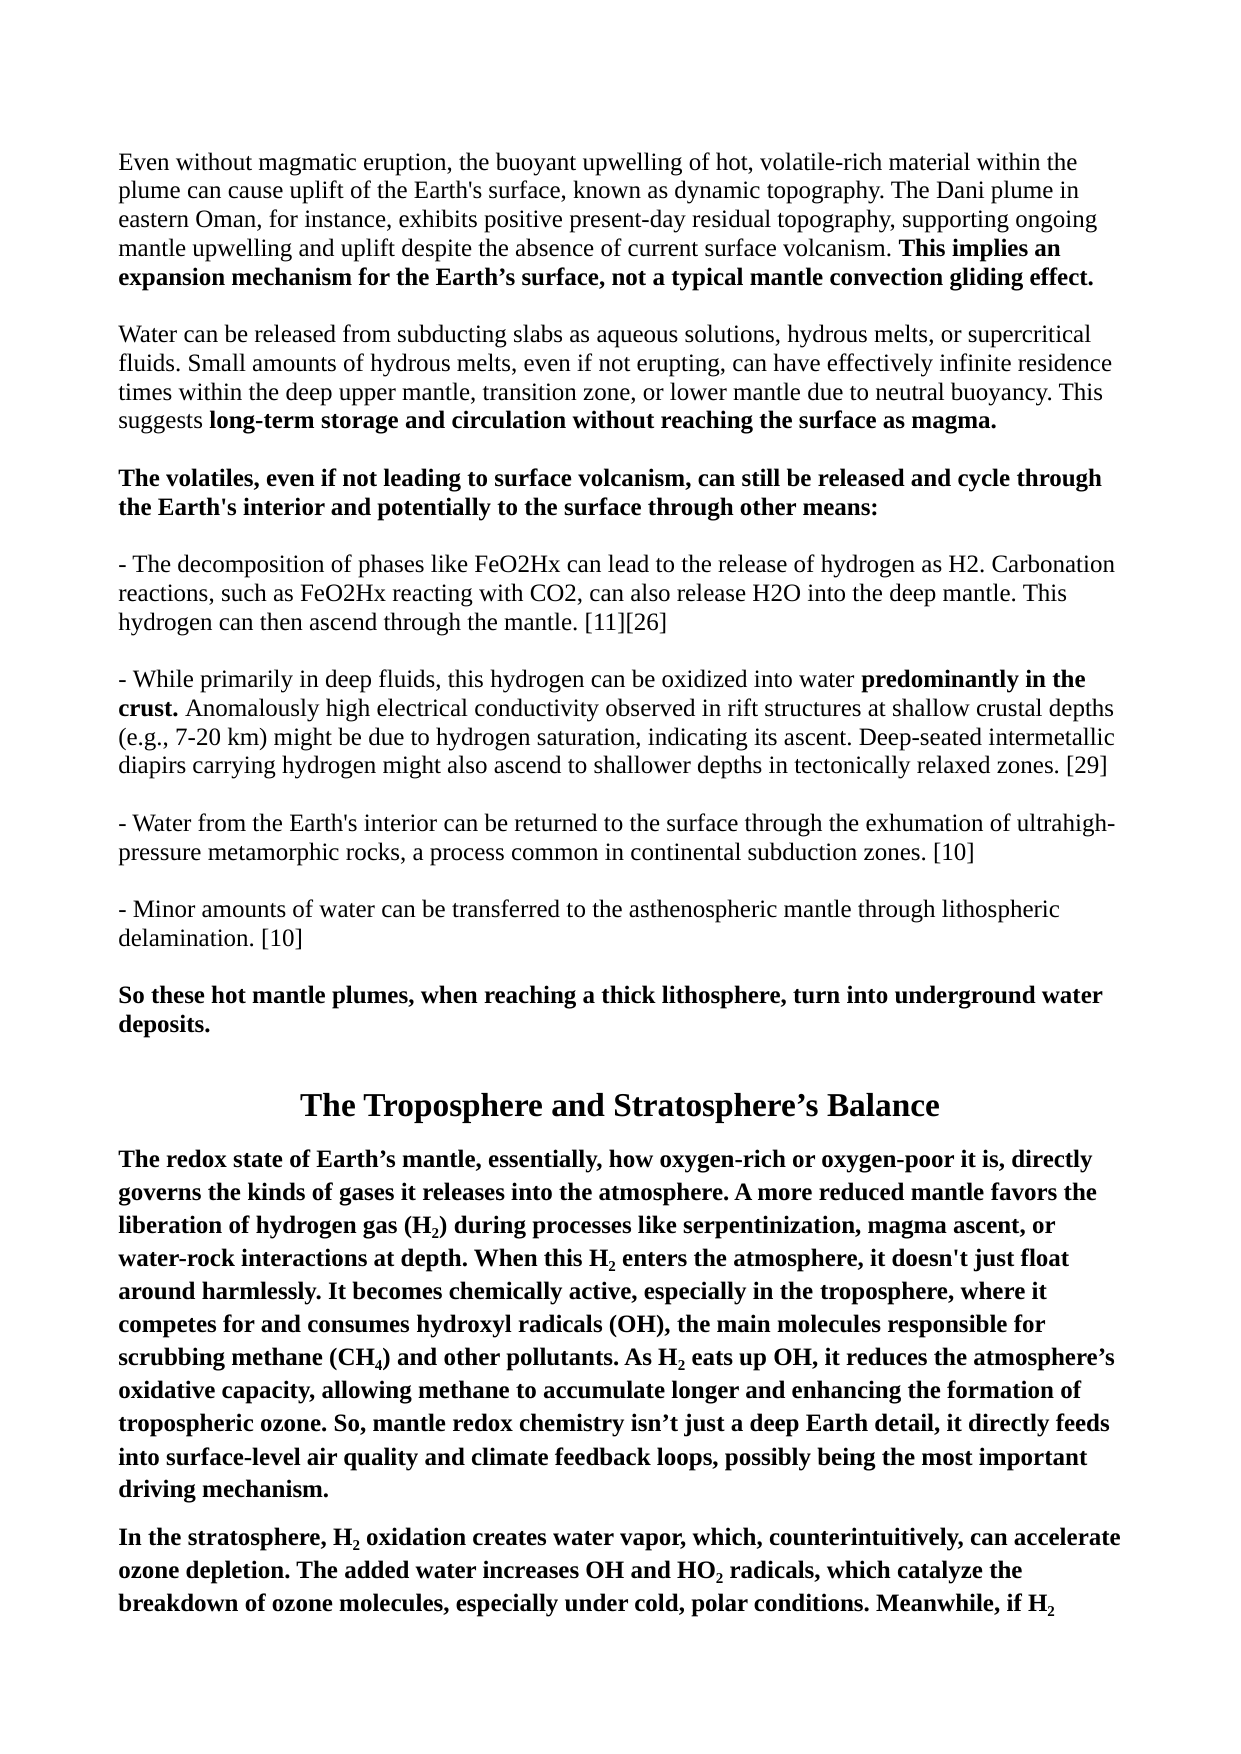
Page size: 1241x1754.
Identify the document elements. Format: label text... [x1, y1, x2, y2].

text In the stratosphere, H₂ oxidation creates water vapor, which, counterintuitively, can accelerate ozone depletion. The added water increases OH and HO₂ radicals, which catalyze the breakdown of ozone molecules, especially under cold, polar conditions. Meanwhile, if H₂ [118, 1522, 1122, 1617]
text - While primarily in deep fluids, this hydrogen can be oxidized into water predominantly in the crust. Anomalously high electrical conductivity observed in rift structures at shallow crustal depths (e.g., 7-20 km) might be due to hydrogen saturation, indicating its ascent. Deep-seated intermetallic diapirs carrying hydrogen might also ascend to shallower depths in tectonically relaxed zones. [29] [118, 664, 1122, 779]
text - Water from the Earth's interior can be returned to the surface through the exhumation of ultrahigh-pressure metamorphic rocks, a process common in continental subduction zones. [10] [118, 808, 1122, 866]
text So these hot mantle plumes, when reaching a thick lithosphere, turn into underground water deposits. [118, 981, 1122, 1038]
text - The decomposition of phases like FeO2Hx can lead to the release of hydrogen as H2. Carbonation reactions, such as FeO2Hx reacting with CO2, can also release H2O into the deep mantle. This hydrogen can then ascend through the mantle. [11][26] [118, 549, 1122, 636]
text Water can be released from subducting slabs as aqueous solutions, hydrous melts, or supercritical fluids. Small amounts of hydrous melts, even if not erupting, can have effectively infinite residence times within the deep upper mantle, transition zone, or lower mantle due to neutral buoyancy. This suggests long-term storage and circulation without reaching the surface as magma. [118, 319, 1122, 434]
text The Troposphere and Stratosphere’s Balance [118, 1086, 1122, 1124]
text The redox state of Earth’s mantle, essentially, how oxygen-rich or oxygen-poor it is, directly governs the kinds of gases it releases into the atmosphere. A more reduced mantle favors the liberation of hydrogen gas (H₂) during processes like serpentinization, magma ascent, or water-rock interactions at depth. When this H₂ enters the atmosphere, it doesn't just float around harmlessly. It becomes chemically active, especially in the troposphere, where it competes for and consumes hydroxyl radicals (OH), the main molecules responsible for scrubbing methane (CH₄) and other pollutants. As H₂ eats up OH, it reduces the atmosphere’s oxidative capacity, allowing methane to accumulate longer and enhancing the formation of tropospheric ozone. So, mantle redox chemistry isn’t just a deep Earth detail, it directly feeds into surface-level air quality and climate feedback loops, possibly being the most important driving mechanism. [118, 1144, 1122, 1503]
text Even without magmatic eruption, the buoyant upwelling of hot, volatile-rich material within the plume can cause uplift of the Earth's surface, known as dynamic topography. The Dani plume in eastern Oman, for instance, exhibits positive present-day residual topography, supporting ongoing mantle upwelling and uplift despite the absence of current surface volcanism. This implies an expansion mechanism for the Earth’s surface, not a typical mantle convection gliding effect. [118, 147, 1122, 291]
text The volatiles, even if not leading to surface volcanism, can still be released and cycle through the Earth's interior and potentially to the surface through other means: [118, 463, 1122, 521]
text - Minor amounts of water can be transferred to the asthenospheric mantle through lithospheric delamination. [10] [118, 894, 1122, 952]
